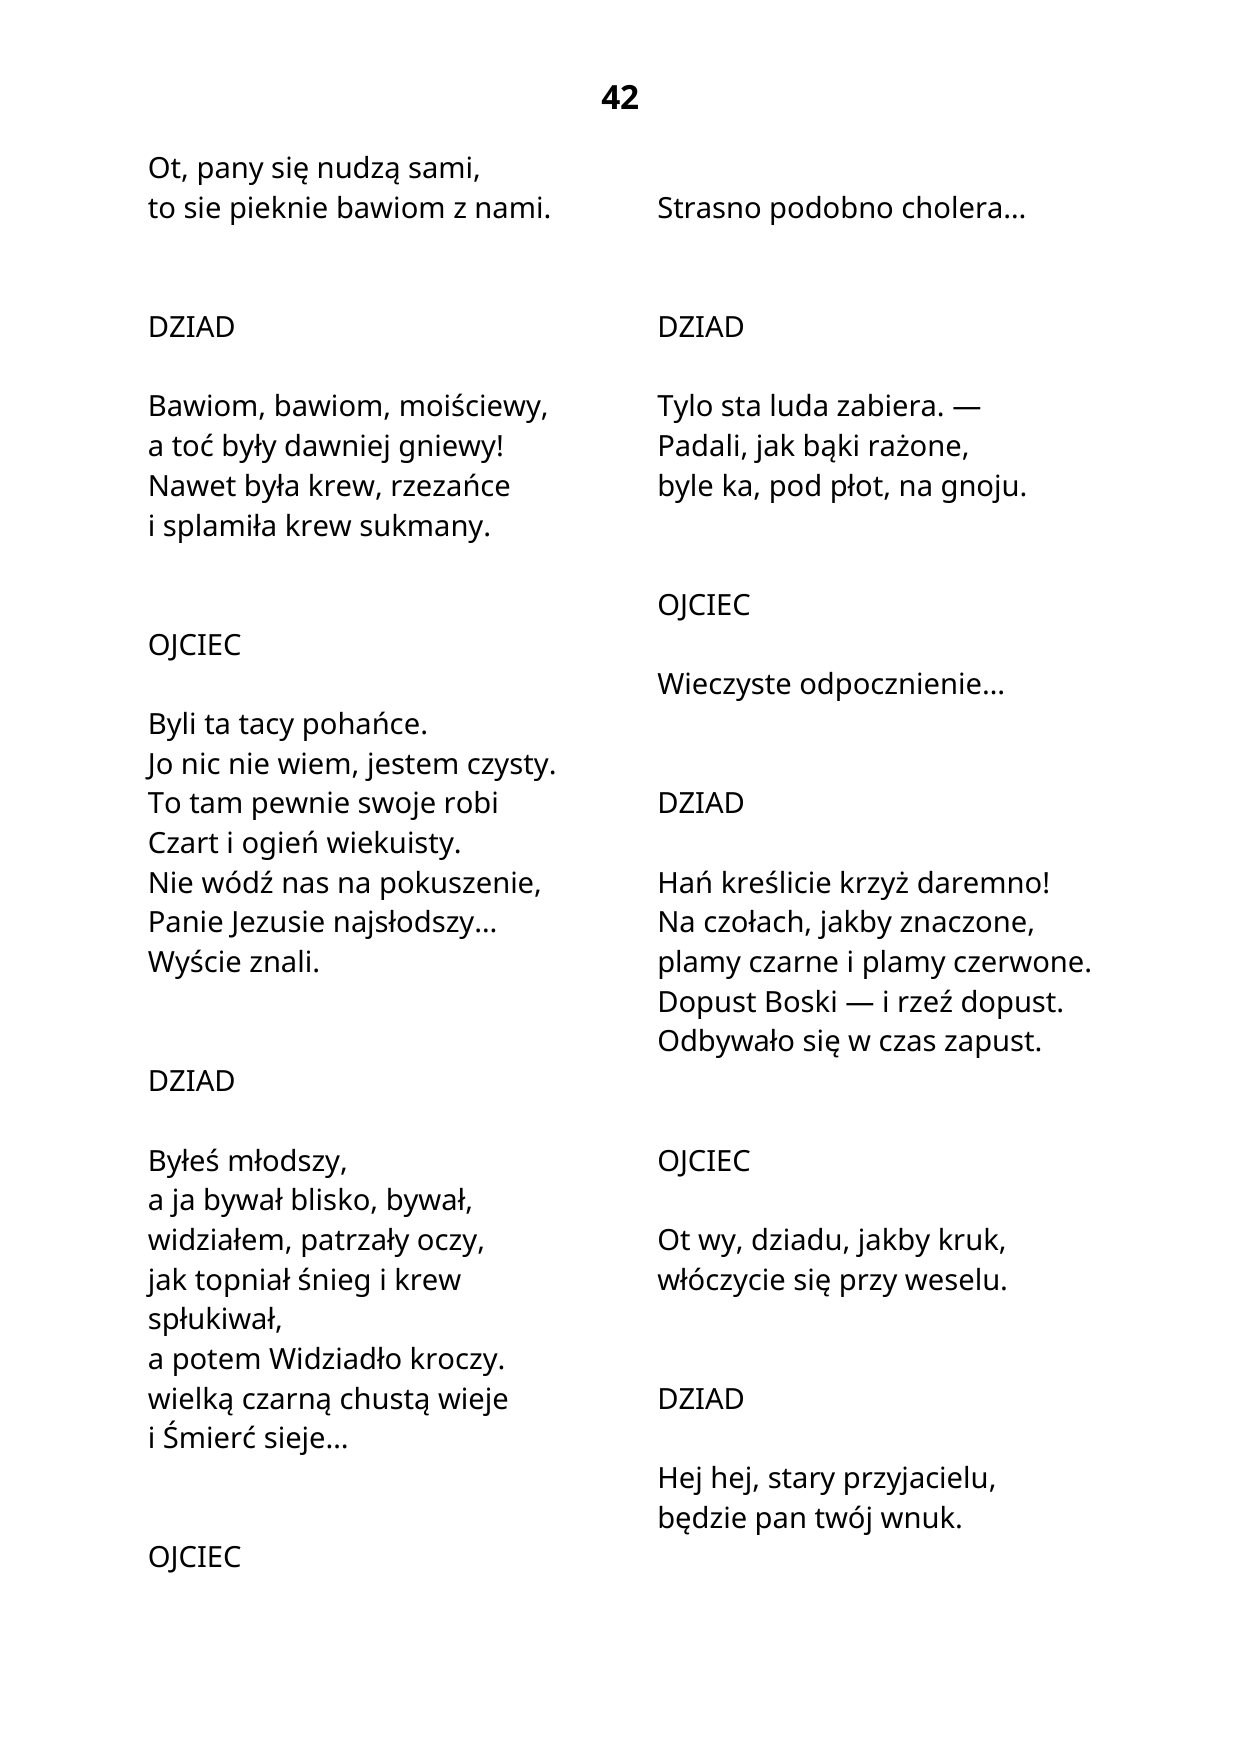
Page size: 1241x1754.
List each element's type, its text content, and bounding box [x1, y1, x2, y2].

text DZIAD [657, 1378, 1093, 1418]
text Byłeś młodszy, [148, 1140, 583, 1179]
text Odbywało się w czas zapust. [657, 1021, 1093, 1060]
text plamy czarne i plamy czerwone. [657, 941, 1093, 981]
text Hej hej, stary przyjacielu, [657, 1457, 1093, 1497]
text OJCIEC [657, 584, 1093, 624]
text Wyście znali. [148, 941, 583, 981]
text Hań kreślicie krzyż daremno! [657, 862, 1093, 902]
text Wieczyste odpocznienie… [657, 663, 1093, 703]
text Padali, jak bąki rażone, [657, 425, 1093, 465]
text Dopust Boski — i rzeź dopust. [657, 981, 1093, 1021]
text Na czołach, jakby znaczone, [657, 902, 1093, 941]
text Ot wy, dziadu, jakby kruk, [657, 1219, 1093, 1259]
text Strasno podobno cholera… [657, 187, 1093, 227]
text będzie pan twój wnuk. [657, 1497, 1093, 1537]
text DZIAD [657, 306, 1093, 346]
text byle ka, pod płot, na gnoju. [657, 465, 1093, 505]
text a potem Widziadło kroczy. [148, 1338, 583, 1378]
text OJCIEC [148, 624, 583, 663]
text Byli ta tacy pohańce. [148, 703, 583, 743]
text Panie Jezusie najsłodszy… [148, 902, 583, 941]
text Tylo sta luda zabiera. — [657, 386, 1093, 425]
text włóczycie się przy weselu. [657, 1259, 1093, 1298]
text OJCIEC [657, 1140, 1093, 1179]
text widziałem, patrzały oczy, [148, 1219, 583, 1259]
text DZIAD [148, 1060, 583, 1100]
text Nie wódź nas na pokuszenie, [148, 862, 583, 902]
text i splamiła krew sukmany. [148, 505, 583, 544]
text Jo nic nie wiem, jestem czysty. [148, 743, 583, 783]
text Nawet była krew, rzezańce [148, 465, 583, 505]
text DZIAD [148, 306, 583, 346]
text Ot, pany się nudzą sami, [148, 148, 583, 187]
text wielką czarną chustą wieje [148, 1378, 583, 1418]
text Czart i ogień wiekuisty. [148, 822, 583, 862]
text DZIAD [657, 783, 1093, 822]
text to sie pieknie bawiom z nami. [148, 187, 583, 227]
text OJCIEC [148, 1537, 583, 1576]
text Bawiom, bawiom, moiściewy, [148, 386, 583, 425]
text a ja bywał blisko, bywał, [148, 1179, 583, 1219]
text i Śmierć sieje… [148, 1418, 583, 1457]
text To tam pewnie swoje robi [148, 783, 583, 822]
text jak topniał śnieg i krew spłukiwał, [148, 1259, 583, 1338]
text a toć były dawniej gniewy! [148, 425, 583, 465]
